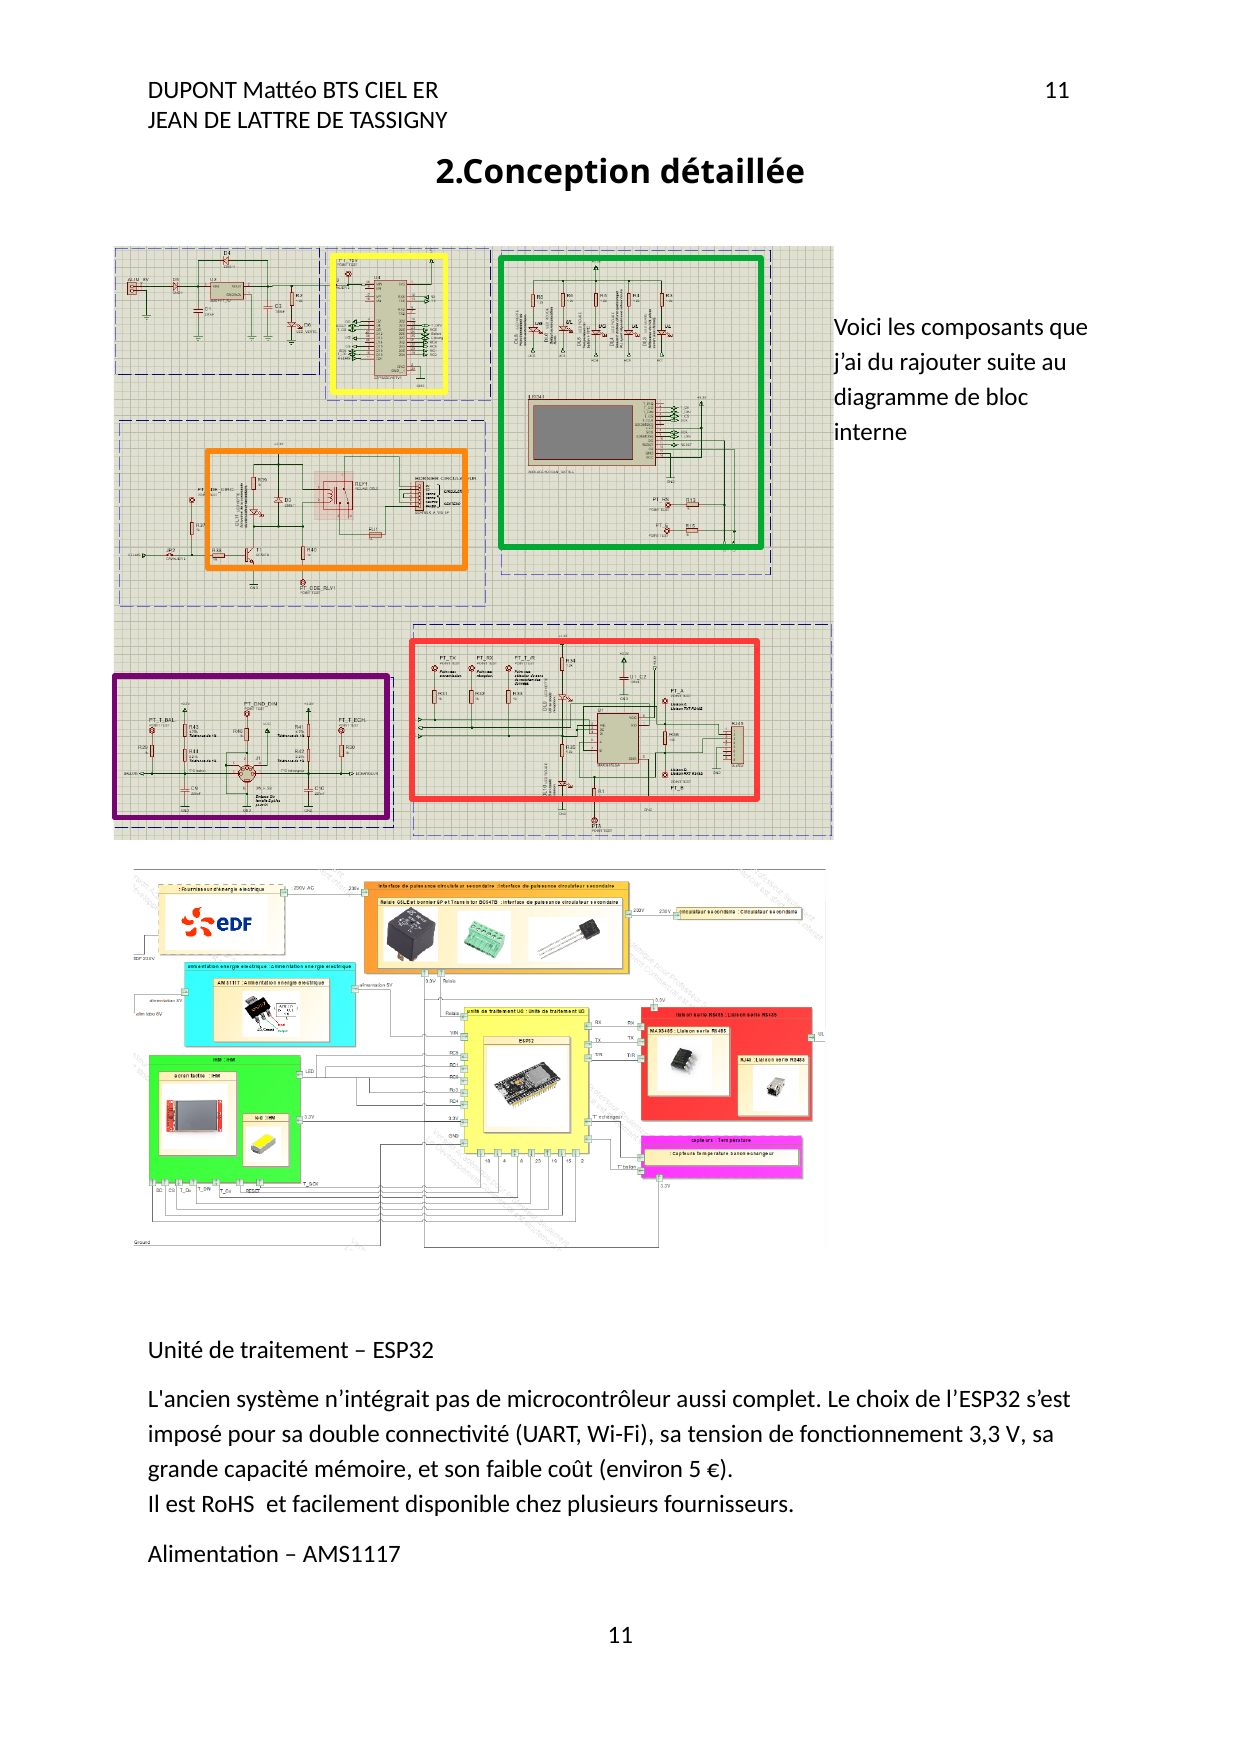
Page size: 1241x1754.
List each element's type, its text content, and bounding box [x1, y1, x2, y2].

text L'ancien système n’intégrait pas de microcontrôleur aussi complet. Le choix de l’ESP32 s’est imposé pour sa double connectivité (UART, Wi-Fi), sa tension de fonctionnement 3,3 V, sa grande capacité mémoire, et son faible coût (environ 5 €). Il est RoHS et facilement disponible chez plusieurs fournisseurs. [148, 1383, 1093, 1519]
picture [117, 679, 384, 815]
text Alimentation – AMS1117 [148, 1538, 1093, 1569]
picture [133, 869, 826, 1251]
subtitle 2.Conception détaillée [148, 148, 1093, 193]
picture [113, 246, 834, 840]
text Voici les composants que j’ai du rajouter suite au diagramme de bloc interne [834, 311, 1093, 447]
text Unité de traitement – ESP32 [148, 1334, 1093, 1364]
